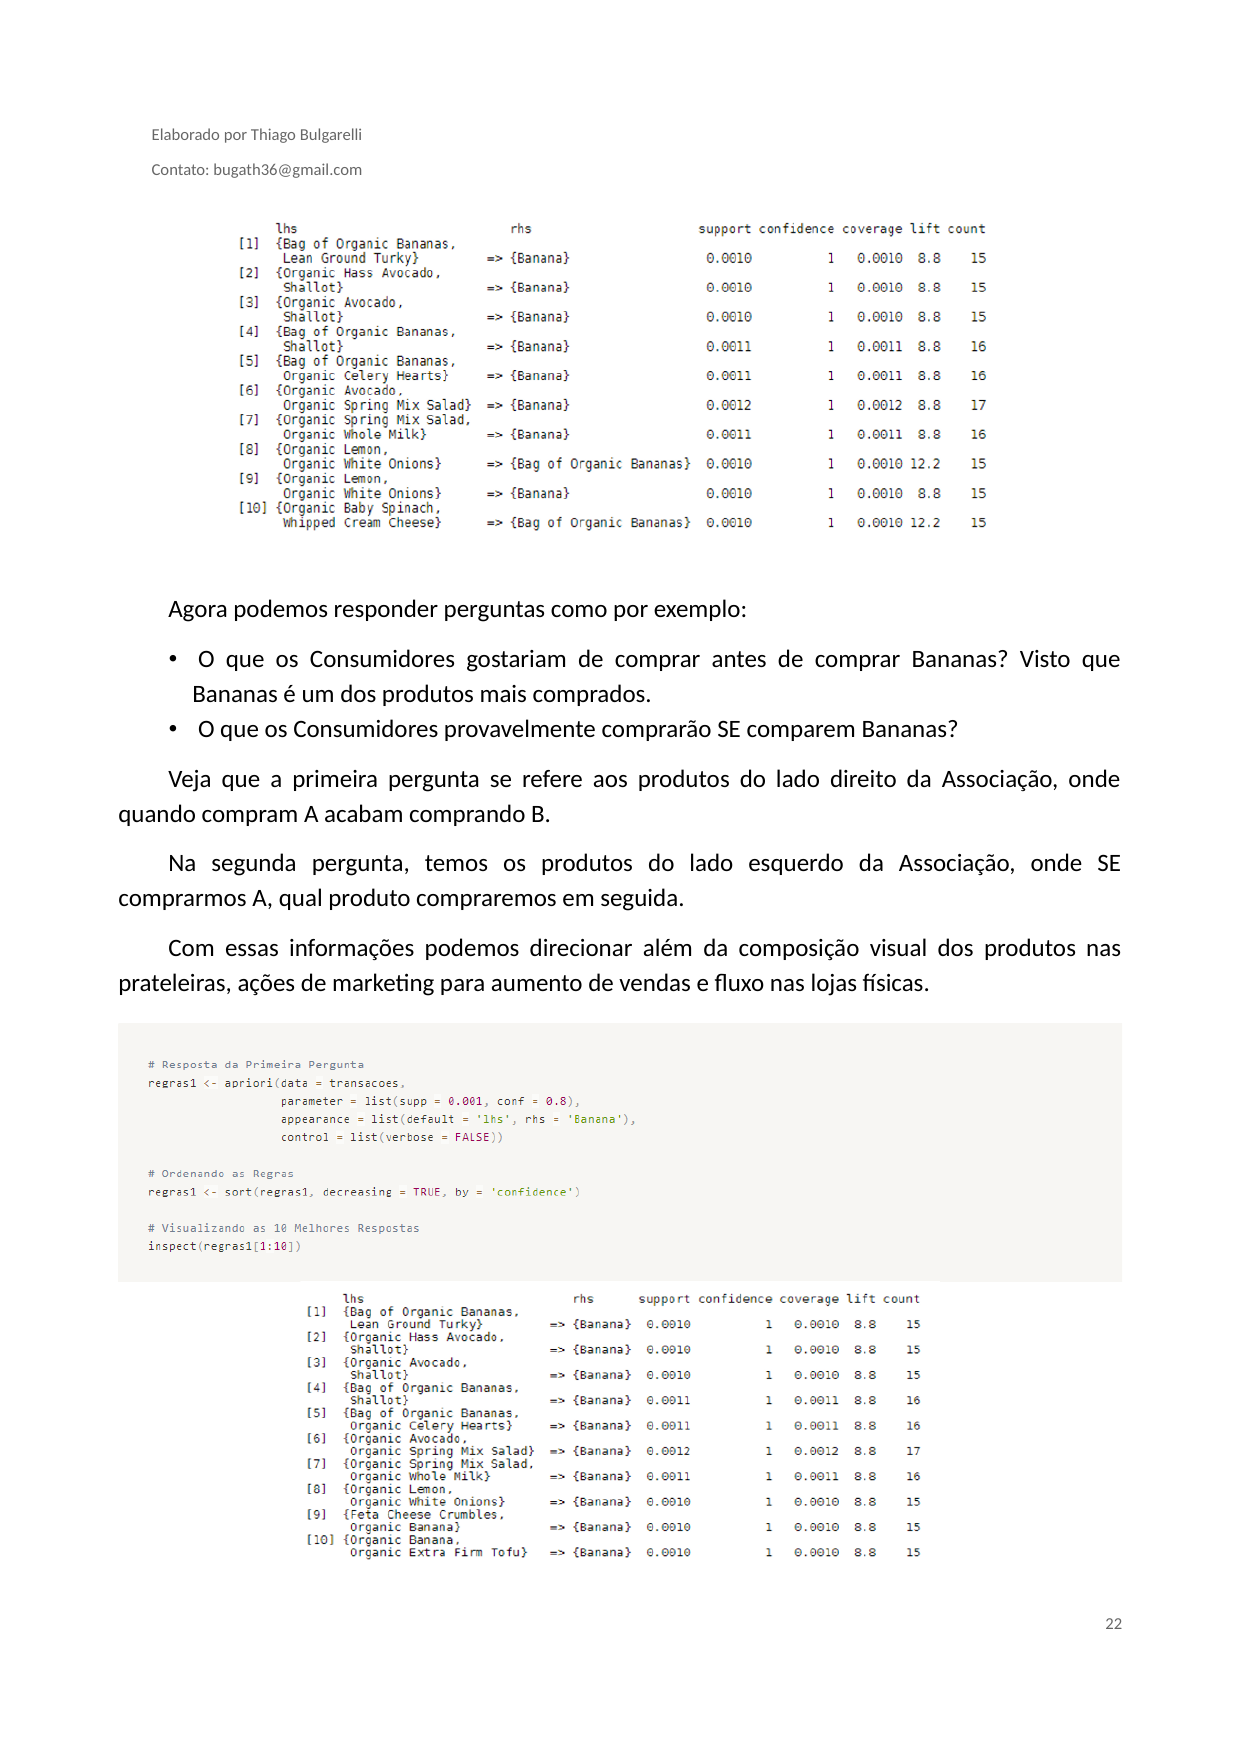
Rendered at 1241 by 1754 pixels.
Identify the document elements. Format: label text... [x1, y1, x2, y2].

text Na segunda pergunta, temos os produtos do lado esquerdo da Associação, onde SE comprarmos A, qual produto compraremos em seguida. [118, 847, 1122, 913]
text Veja que a primeira pergunta se refere aos produtos do lado direito da Associação, onde quando compram A acabam comprando B. [118, 763, 1122, 828]
text Agora podemos responder perguntas como por exemplo: [118, 593, 1122, 624]
list O que os Consumidores gostariam de comprar antes de comprar Bananas? Visto que Bananas é um dos produtos mais comprados. [162, 643, 1122, 709]
picture [118, 1023, 1123, 1565]
list O que os Consumidores provavelmente comprarão SE comparem Bananas? [162, 713, 1122, 744]
picture [233, 209, 1007, 540]
text Com essas informações podemos direcionar além da composição visual dos produtos nas prateleiras, ações de marketing para aumento de vendas e fluxo nas lojas físicas. [118, 932, 1122, 997]
